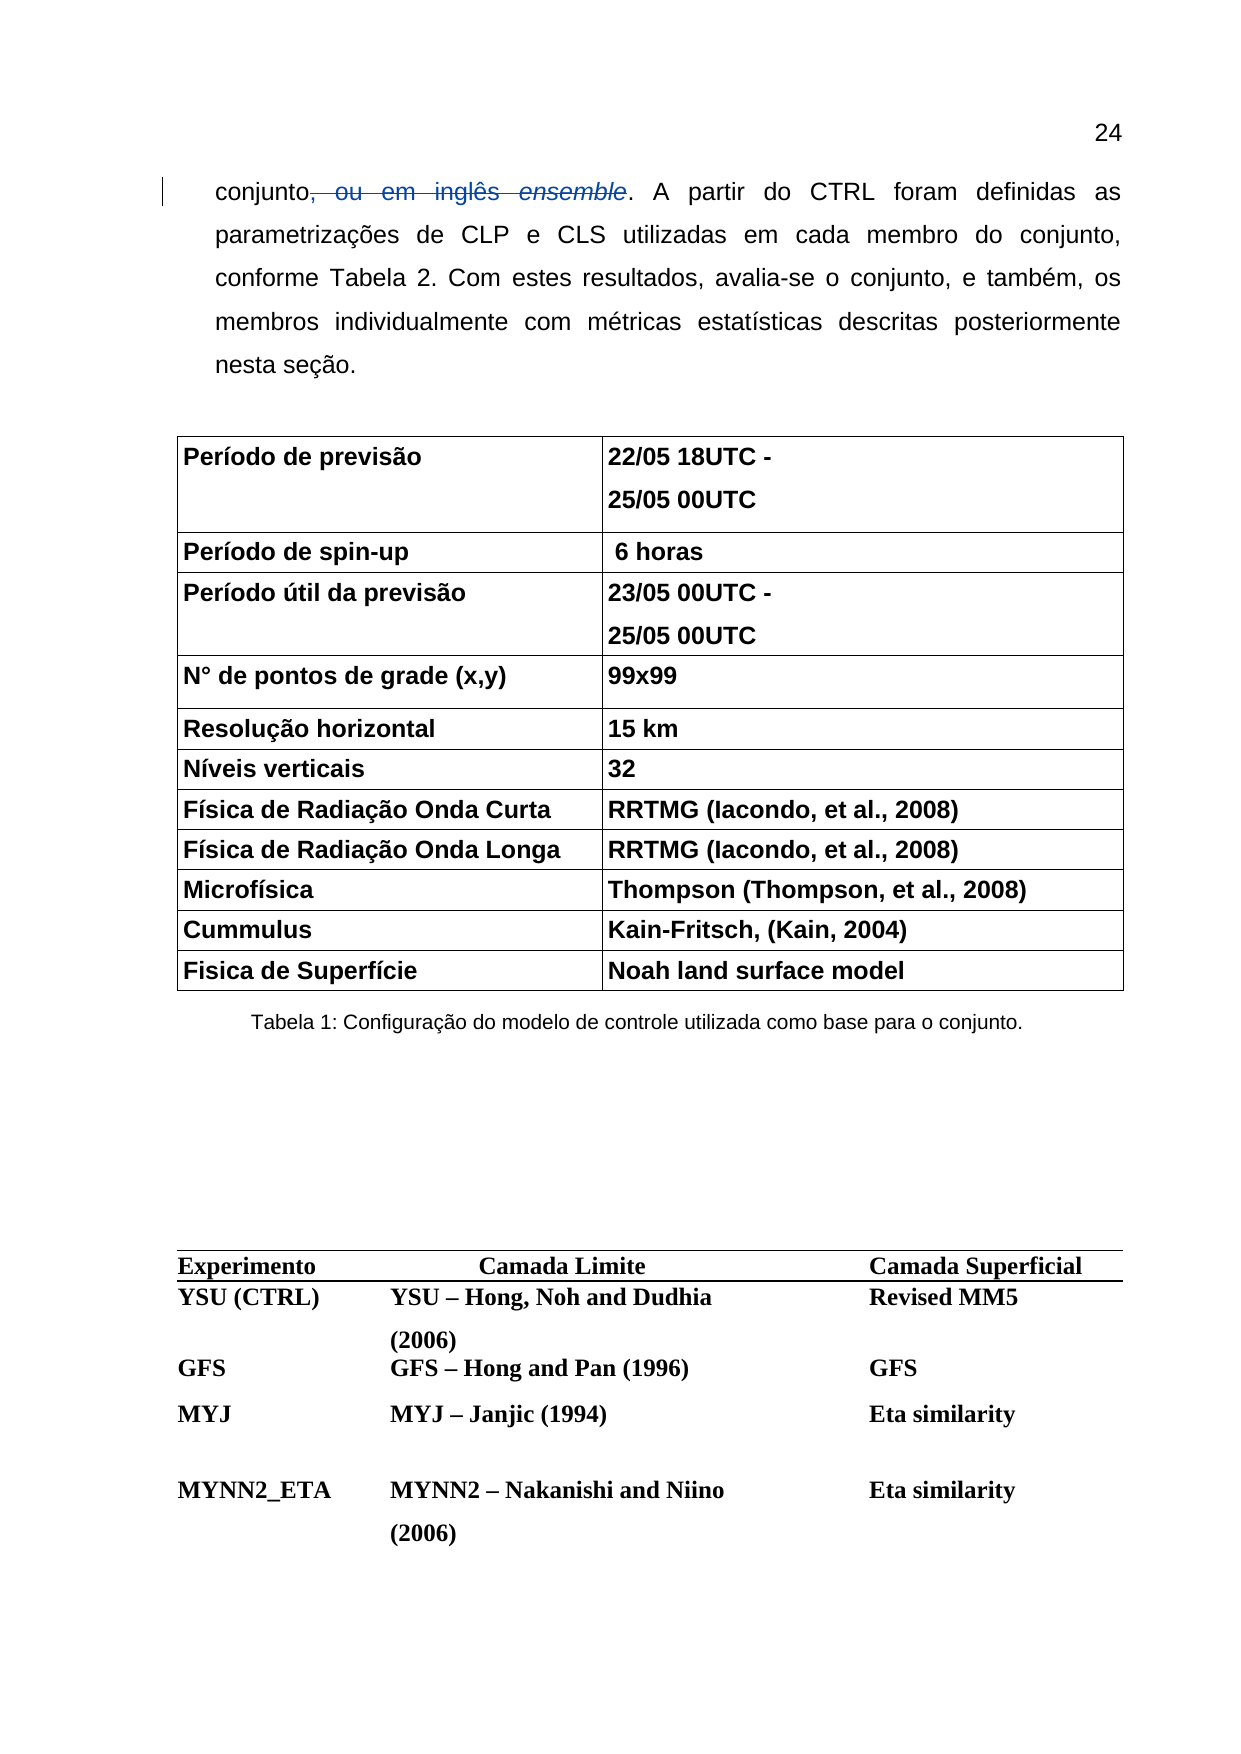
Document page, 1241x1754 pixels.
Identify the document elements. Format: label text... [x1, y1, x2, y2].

table_cell N° de pontos de grade (x,y) [178, 656, 602, 708]
text Para avaliar a técnica de previsão por conjuntos, foi definido um membro de controle (CTRL) e mais oito que diferenciam-se através das parametrizações físicas de CLP e CLS. Na Tabela 1, são apresentadas as configurações do membro CTRL, que serve como base para a composição do conjunto. A partir do CTRL foram definidas as parametrizações de CLP e CLS utilizadas em cada membro do conjunto, conforme Tabela 2. Com estes resultados, avalia-se o conjunto, e também, os membros individualmente com métricas estatísticas descritas posteriormente nesta seção. [215, 177, 1122, 378]
table_cell MYNN2 – Nakanishi and Niino (2006) [390, 1475, 780, 1563]
table_cell MYJ [177, 1399, 390, 1475]
table_cell MYJ – Janjic (1994) [390, 1399, 780, 1475]
table_cell Fisica de Superfície [178, 951, 602, 990]
table_cell GFS – Hong and Pan (1996) [390, 1354, 780, 1399]
table_cell Kain-Fritsch, (Kain, 2004) [603, 911, 1123, 950]
table_cell Período de spin-up [178, 533, 602, 572]
table_cell Eta similarity [780, 1399, 1122, 1475]
table_cell 15 km [603, 709, 1123, 748]
table_header Camada Superficial [780, 1251, 1122, 1280]
table_cell GFS [177, 1354, 390, 1399]
table_cell Física de Radiação Onda Longa [178, 830, 602, 869]
text Tabela 1: Configuração do modelo de controle utilizada como base para o conjunto. [177, 991, 1122, 1034]
table_cell 23/05 00UTC - 25/05 00UTC [603, 573, 1123, 655]
table_header Camada Limite [390, 1251, 780, 1280]
table_cell Física de Radiação Onda Curta [178, 790, 602, 829]
table_cell 99x99 [603, 656, 1123, 708]
table_cell MYNN2_ETA [177, 1475, 390, 1563]
table_header Experimento [177, 1251, 390, 1280]
table_cell Thompson (Thompson, et al., 2008) [603, 870, 1123, 910]
table_cell 32 [603, 750, 1123, 789]
table_cell GFS [780, 1354, 1122, 1399]
table_cell YSU – Hong, Noh and Dudhia (2006) [390, 1282, 780, 1353]
table_cell Revised MM5 [780, 1282, 1122, 1353]
table_cell Período útil da previsão [178, 573, 602, 655]
table_cell Noah land surface model [603, 951, 1123, 990]
table_cell Níveis verticais [178, 750, 602, 789]
table_header 22/05 18UTC - 25/05 00UTC [603, 437, 1123, 532]
table_cell 6 horas [603, 533, 1123, 572]
table_cell Cummulus [178, 911, 602, 950]
table_cell YSU (CTRL) [177, 1282, 390, 1353]
table_cell RRTMG (Iacondo, et al., 2008) [603, 830, 1123, 869]
table_cell RRTMG (Iacondo, et al., 2008) [603, 790, 1123, 829]
table_cell Resolução horizontal [178, 709, 602, 748]
table_cell Eta similarity [780, 1475, 1122, 1563]
table_header Período de previsão [178, 437, 602, 532]
table_cell Microfísica [178, 870, 602, 910]
